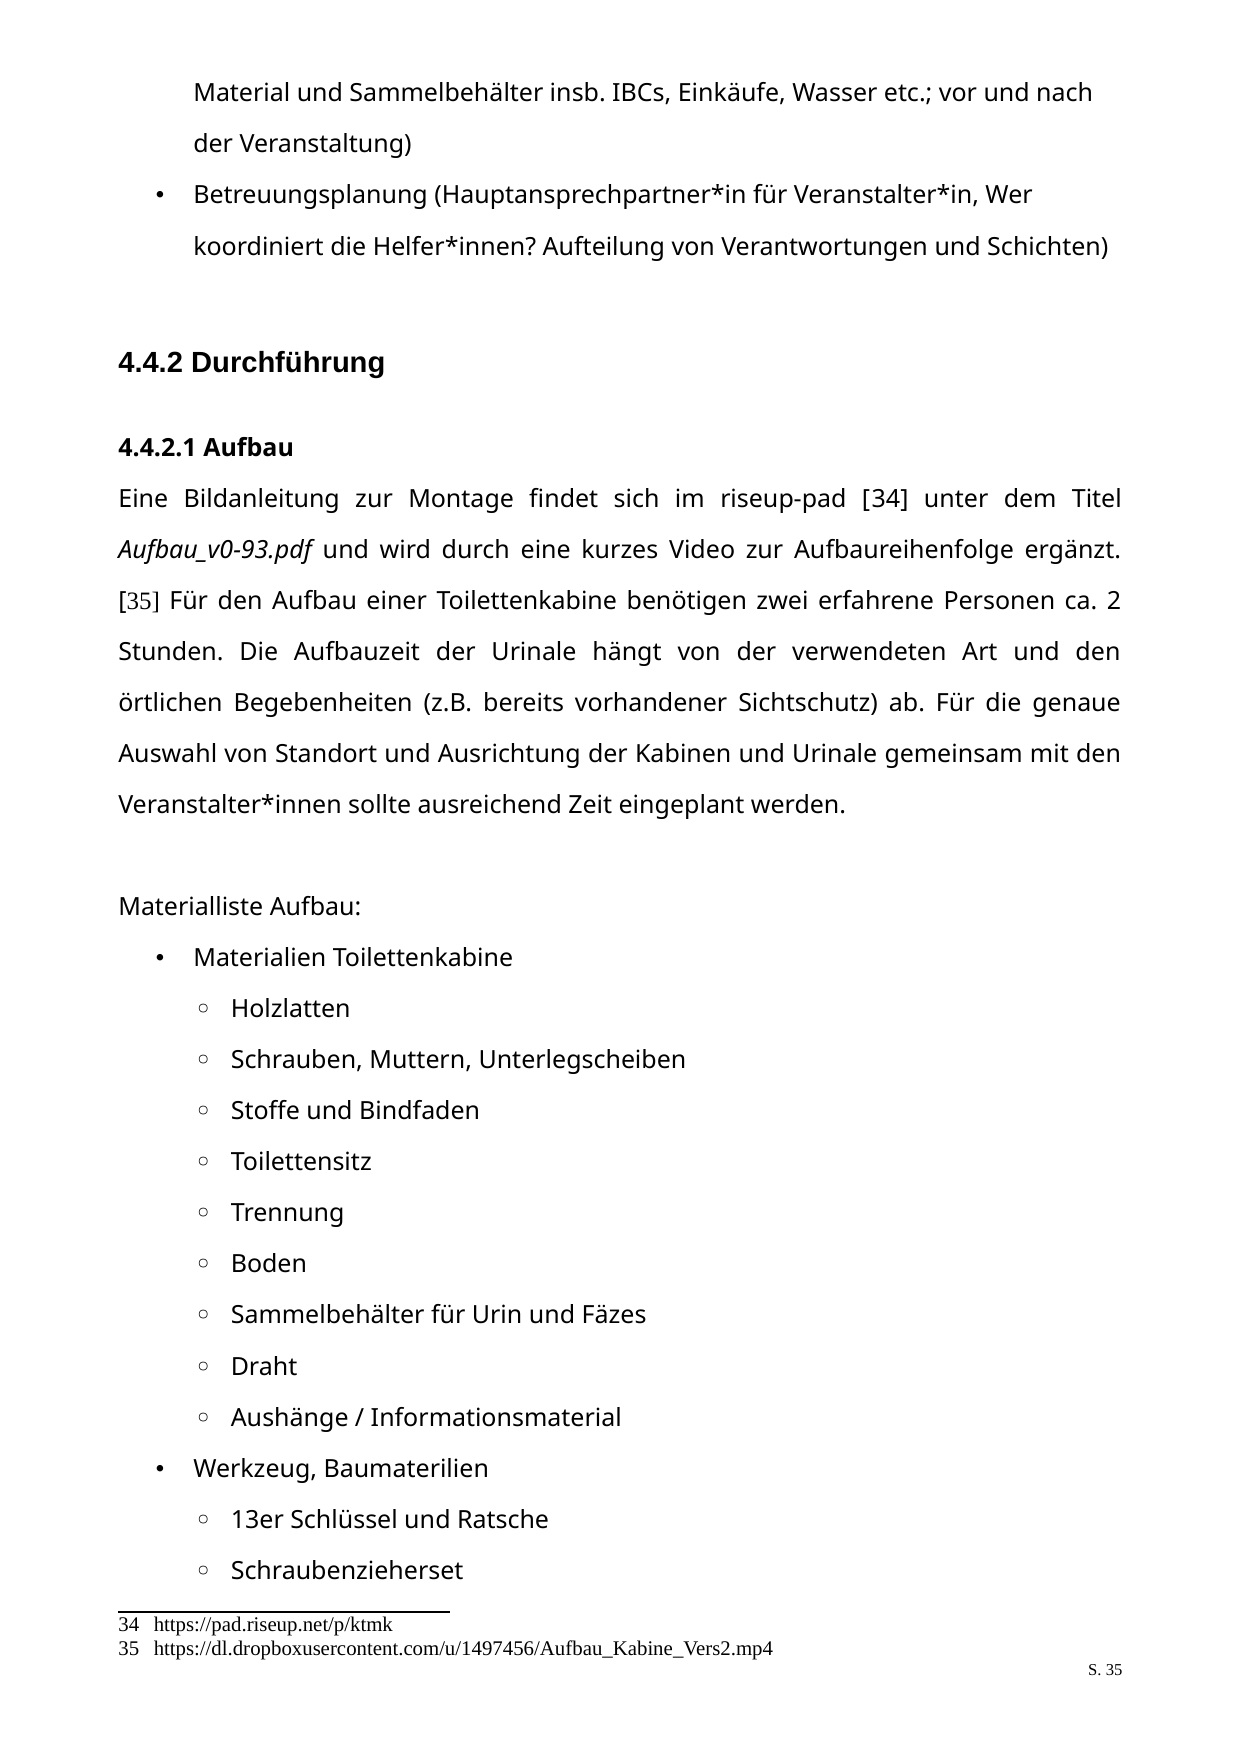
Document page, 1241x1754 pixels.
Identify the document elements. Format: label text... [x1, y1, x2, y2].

list Draht [193, 1348, 1122, 1382]
list Schraubenzieherset [193, 1552, 1122, 1586]
list Sammelbehälter für Urin und Fäzes [193, 1297, 1122, 1331]
list Materialien Toilettenkabine [156, 940, 1122, 974]
list 13er Schlüssel und Ratsche [193, 1501, 1122, 1535]
text Materialliste Aufbau: [118, 889, 1122, 923]
list Aushänge / Informationsmaterial [193, 1399, 1122, 1433]
list Trennung [193, 1195, 1122, 1229]
text 4.4.2.1 Aufbau [118, 429, 1122, 463]
list Stoffe und Bindfaden [193, 1093, 1122, 1127]
list Toilettensitz [193, 1144, 1122, 1178]
list Boden [193, 1246, 1122, 1280]
subtitle 4.4.2 Durchführung [118, 345, 1122, 378]
list Werkzeug, Baumaterilien [156, 1450, 1122, 1484]
list Betreuungsplanung (Hauptansprechpartner*in für Veranstalter*in, Wer koordiniert die Helfer*innen? Aufteilung von Verantwortungen und Schichten) [156, 177, 1122, 262]
text Eine Bildanleitung zur Montage findet sich im riseup-pad [] unter dem Titel Aufbau_v0-93.pdf und wird durch eine kurzes Video zur Aufbaureihenfolge ergänzt. [] Für den Aufbau einer Toilettenkabine benötigen zwei erfahrene Personen ca. 2 Stunden. Die Aufbauzeit der Urinale hängt von der verwendeten Art und den örtlichen Begebenheiten (z.B. bereits vorhandener Sichtschutz) ab. Für die genaue Auswahl von Standort und Ausrichtung der Kabinen und Urinale gemeinsam mit den Veranstalter*innen sollte ausreichend Zeit eingeplant werden. [118, 480, 1122, 821]
text https://pad.riseup.net/p/ktmk [118, 1612, 1122, 1636]
list Holzlatten [193, 991, 1122, 1025]
list Material und Sammelbehälter insb. IBCs, Einkäufe, Wasser etc.; vor und nach der Veranstaltung) [156, 75, 1122, 160]
list Schrauben, Muttern, Unterlegscheiben [193, 1042, 1122, 1076]
text https://dl.dropboxusercontent.com/u/1497456/Aufbau_Kabine_Vers2.mp4 [118, 1636, 1122, 1660]
